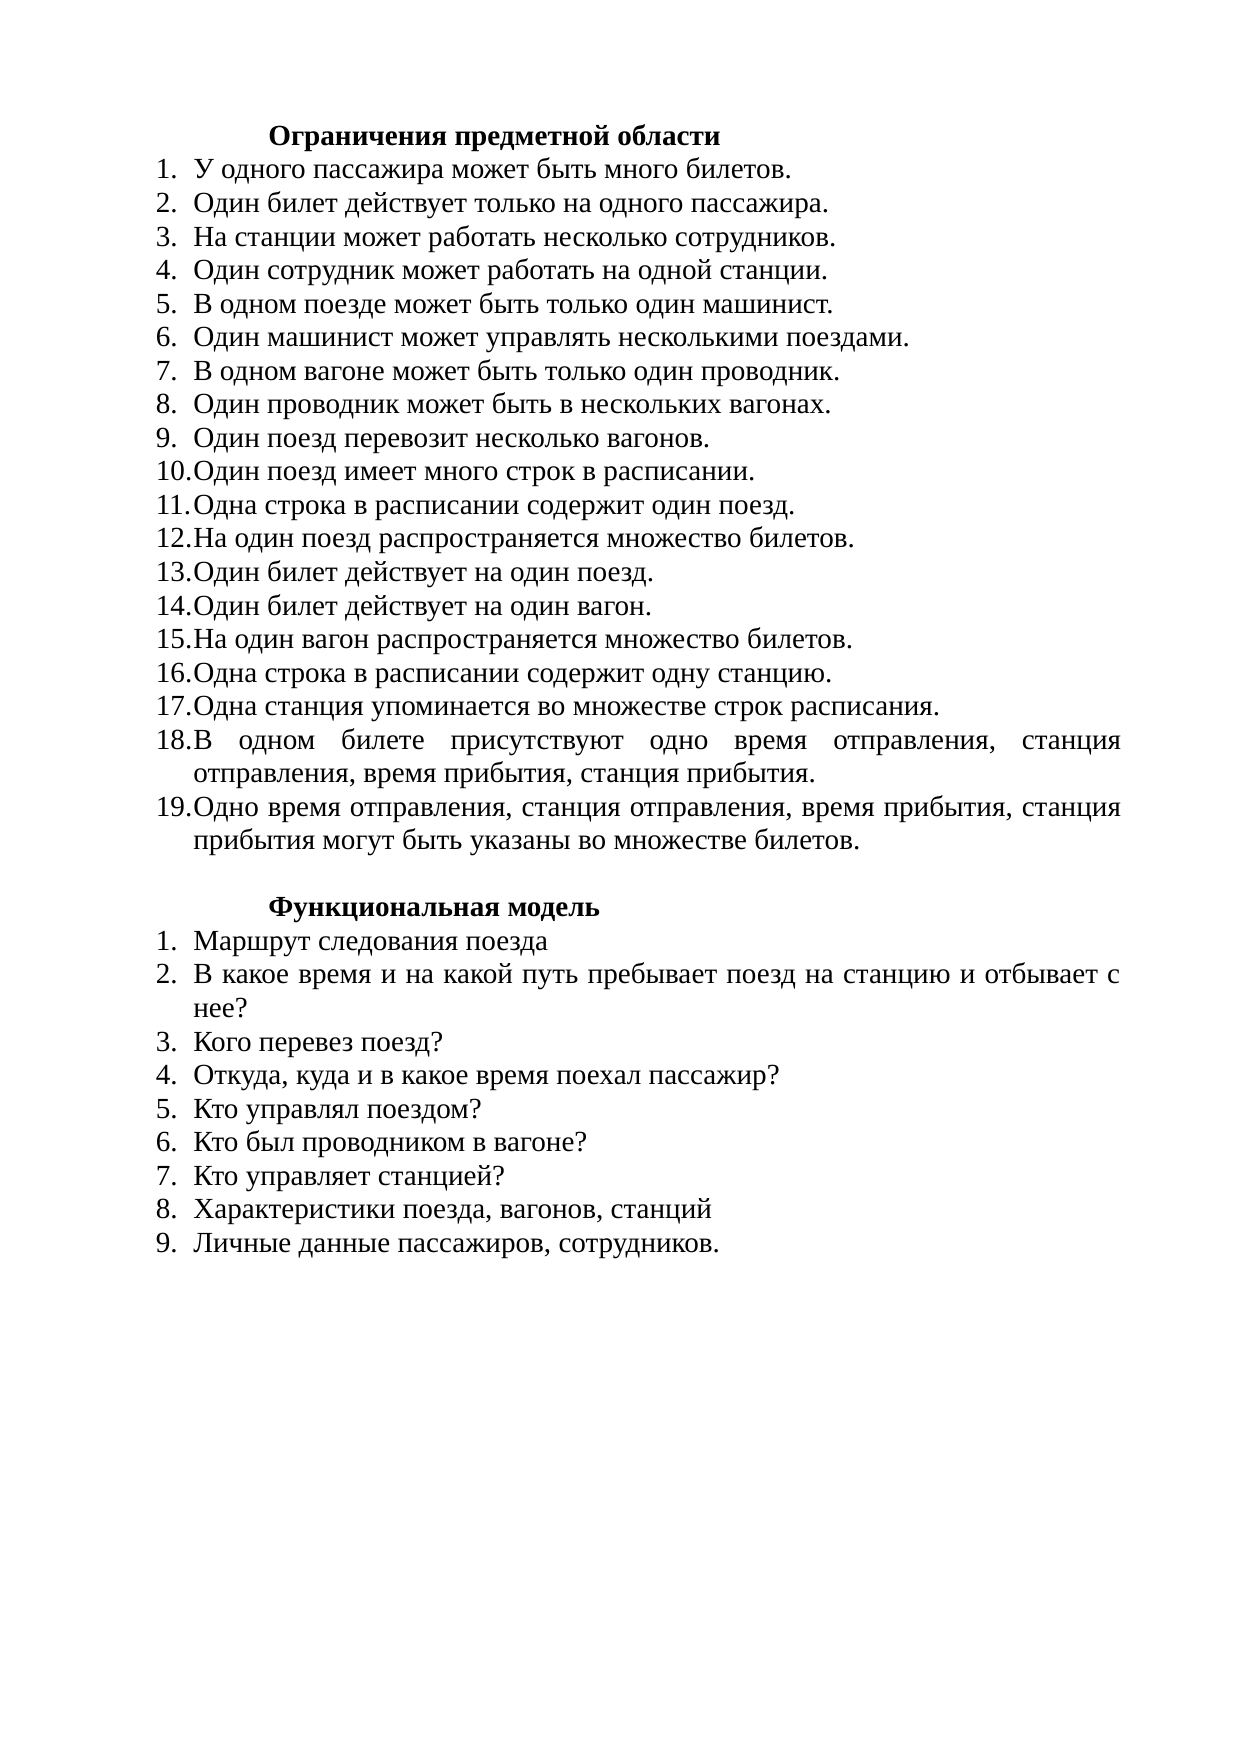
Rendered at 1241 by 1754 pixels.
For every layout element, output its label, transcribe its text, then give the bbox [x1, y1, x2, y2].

list Один машинист может управлять несколькими поездами. [156, 319, 1122, 353]
list Характеристики поезда, вагонов, станций [156, 1191, 1122, 1225]
list Личные данные пассажиров, сотрудников. [118, 1225, 1122, 1258]
list Один поезд перевозит несколько вагонов. [156, 420, 1122, 453]
list Один билет действует только на одного пассажира. [156, 185, 1122, 219]
list На один вагон распространяется множество билетов. [156, 621, 1122, 655]
list Кто управлял поездом? [156, 1091, 1122, 1124]
list В одном поезде может быть только один машинист. [156, 286, 1122, 319]
list Кого перевез поезд? [156, 1024, 1122, 1057]
list Один билет действует на один поезд. [156, 554, 1122, 588]
list Кто управляет станцией? [156, 1158, 1122, 1191]
list У одного пассажира может быть много билетов. [156, 152, 1122, 185]
text Ограничения предметной области [118, 118, 1122, 152]
list В одном вагоне может быть только один проводник. [156, 353, 1122, 386]
list Маршрут следования поезда [156, 923, 1122, 957]
list Одна станция упоминается во множестве строк расписания. [156, 688, 1122, 722]
list Одна строка в расписании содержит одну станцию. [156, 655, 1122, 688]
list Один сотрудник может работать на одной станции. [156, 252, 1122, 286]
list Один поезд имеет много строк в расписании. [156, 453, 1122, 487]
list Кто был проводником в вагоне? [156, 1124, 1122, 1158]
list Откуда, куда и в какое время поехал пассажир? [156, 1057, 1122, 1091]
list Один билет действует на один вагон. [156, 588, 1122, 621]
list Одно время отправления, станция отправления, время прибытия, станция прибытия могут быть указаны во множестве билетов. [156, 789, 1122, 856]
list В одном билете присутствуют одно время отправления, станция отправления, время прибытия, станция прибытия. [156, 722, 1122, 789]
list Один проводник может быть в нескольких вагонах. [156, 386, 1122, 420]
list На один поезд распространяется множество билетов. [156, 521, 1122, 554]
text Функциональная модель [118, 889, 1122, 923]
list Одна строка в расписании содержит один поезд. [156, 487, 1122, 521]
list В какое время и на какой путь пребывает поезд на станцию и отбывает с нее? [156, 957, 1122, 1024]
list На станции может работать несколько сотрудников. [156, 219, 1122, 252]
